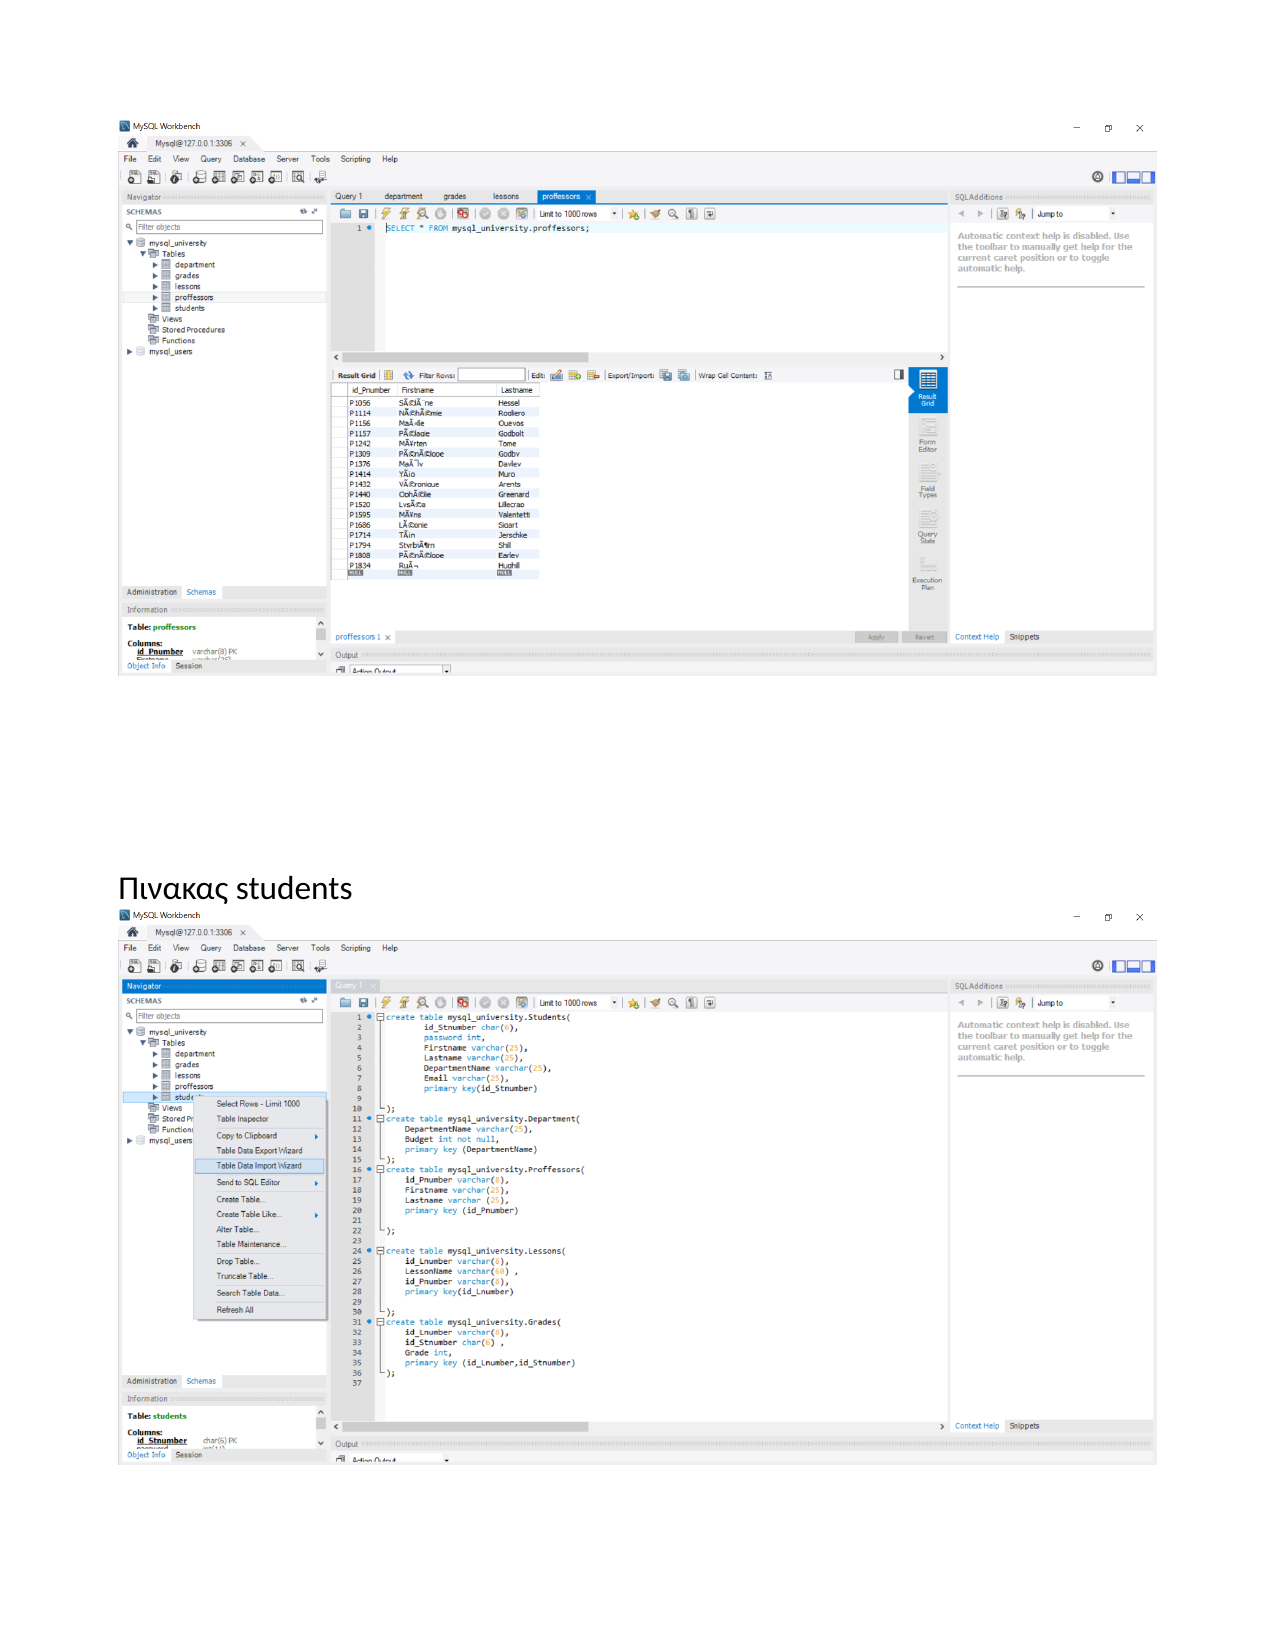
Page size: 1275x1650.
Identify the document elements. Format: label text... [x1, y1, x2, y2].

text Πινακας students [118, 867, 1157, 907]
picture [118, 907, 1157, 1465]
picture [118, 118, 1157, 676]
